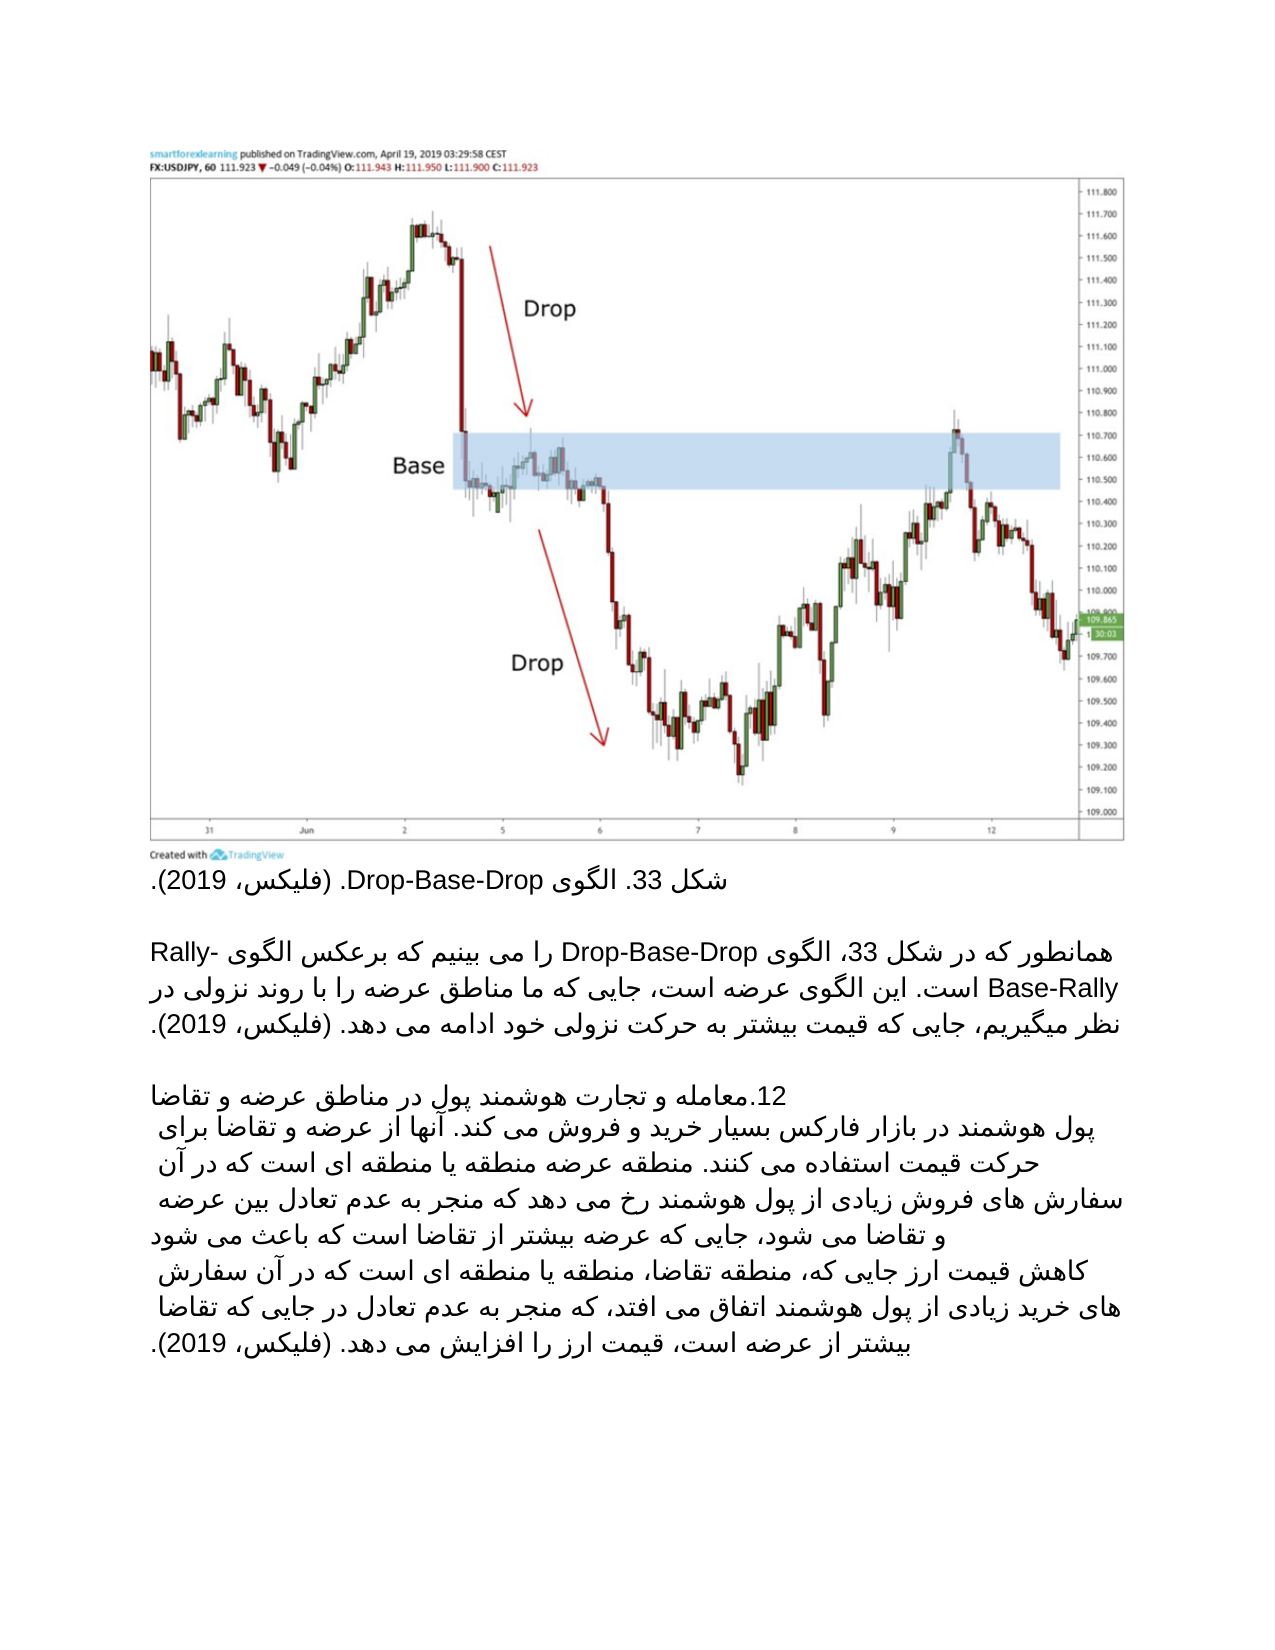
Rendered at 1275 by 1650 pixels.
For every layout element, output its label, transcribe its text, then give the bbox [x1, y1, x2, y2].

text پول هوشمند در بازار فارکس بسیار خرید و فروش می کند. آنها از عرضه و تقاضا برای حرکت قیمت استفاده می کنند. منطقه عرضه منطقه یا منطقه ای است که در آن سفارش های فروش زیادی از پول هوشمند رخ می دهد که منجر به عدم تعادل بین عرضه و تقاضا می شود، جایی که عرضه بیشتر از تقاضا است که باعث می شود [150, 1111, 1125, 1250]
text کاهش قیمت ارز جایی که، منطقه تقاضا، منطقه یا منطقه ای است که در آن سفارش های خرید زیادی از پول هوشمند اتفاق می افتد، که منجر به عدم تعادل در جایی که تقاضا بیشتر از عرضه است، قیمت ارز را افزایش می دهد. (فلیکس، 2019). [150, 1255, 1125, 1358]
text همانطور که در شکل 33، الگوی Drop-Base-Drop را می بینیم که برعکس الگوی Rally-Base-Rally است. این الگوی عرضه است، جایی که ما مناطق عرضه را با روند نزولی در نظر میگیریم، جایی که قیمت بیشتر به حرکت نزولی خود ادامه می دهد. (فلیکس، 2019). [150, 936, 1125, 1039]
text شکل 33. الگوی Drop-Base-Drop. (فلیکس، 2019). [150, 864, 1125, 896]
title 12.معامله و تجارت هوشمند پول در مناطق عرضه و تقاضا [150, 1080, 1125, 1111]
